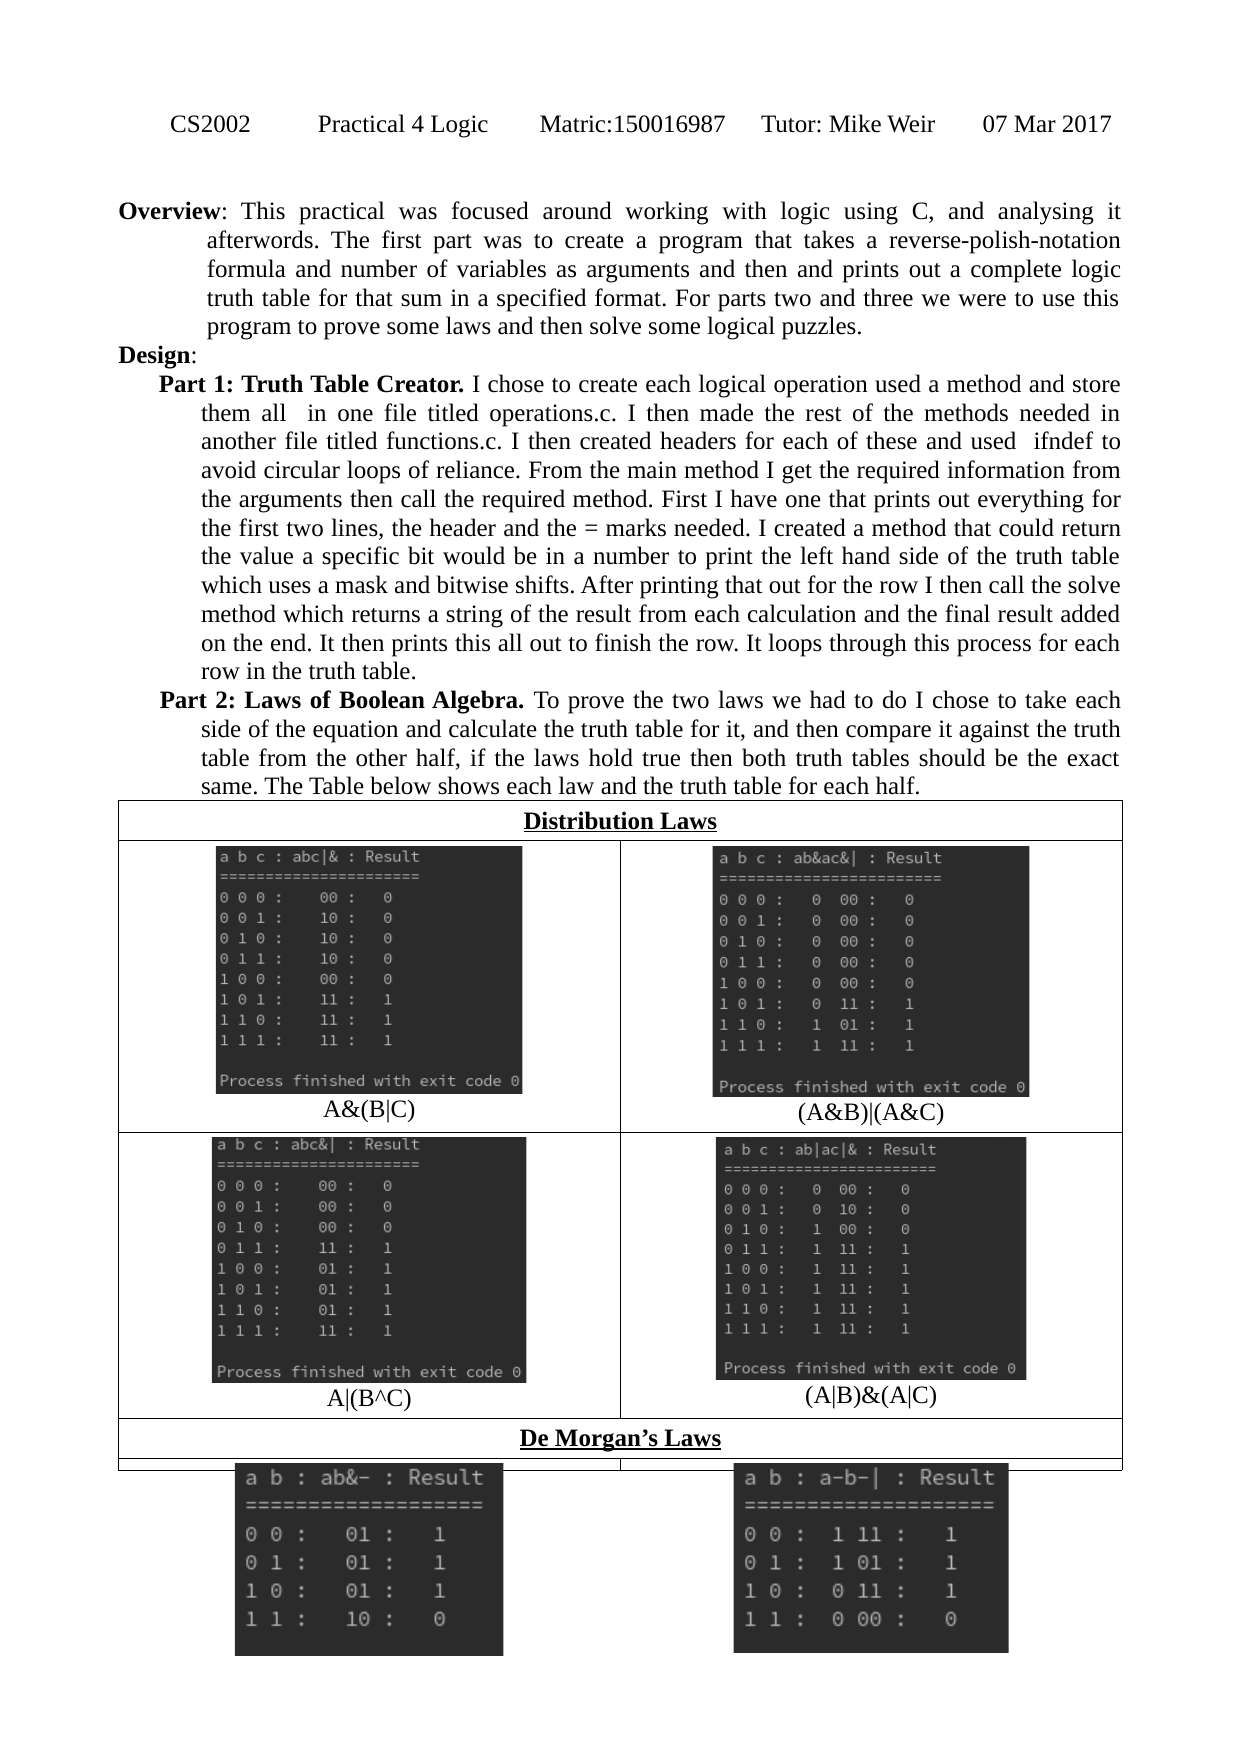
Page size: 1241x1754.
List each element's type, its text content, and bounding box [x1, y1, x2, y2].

picture [733, 1463, 1009, 1653]
picture [712, 846, 1030, 1097]
text Part 2: Laws of Boolean Algebra. To prove the two laws we had to do I chose to take each side of the equation and calculate the truth table for it, and then compare it against the truth table from the other half, if the laws hold true then both truth tables should be the exact same. The Table below shows each law and the truth table for each half. [159, 685, 1122, 800]
table_cell (A&B)|(A&C) [621, 841, 1122, 1132]
picture [234, 1463, 504, 1656]
table_cell [119, 1459, 620, 1469]
table_cell (A|B)&(A|C) [621, 1133, 1122, 1417]
table_cell De Morgan’s Laws [119, 1419, 1122, 1458]
text Design: [118, 340, 1122, 369]
table_cell A|(B^C) [119, 1133, 620, 1417]
table_cell [621, 1459, 1122, 1469]
picture [211, 1137, 527, 1383]
text Part 1: Truth Table Creator. I chose to create each logical operation used a method and store them all in one file titled operations.c. I then made the rest of the methods needed in another file titled functions.c. I then created headers for each of these and used ifndef to avoid circular loops of reliance. From the main method I get the required information from the arguments then call the required method. First I have one that prints out everything for the first two lines, the header and the = marks needed. I created a method that could return the value a specific bit would be in a number to print the left hand side of the truth table which uses a mask and bitwise shifts. After printing that out for the row I then call the solve method which returns a string of the result from each calculation and the final result added on the end. It then prints this all out to finish the row. It loops through this process for each row in the truth table. [118, 369, 1122, 685]
picture [215, 846, 523, 1094]
picture [715, 1137, 1027, 1380]
table_cell A&(B|C) [119, 841, 620, 1132]
text Overview: This practical was focused around working with logic using C, and analysing it afterwords. The first part was to create a program that takes a reverse-polish-notation formula and number of variables as arguments and then and prints out a complete logic truth table for that sum in a specified format. For parts two and three we were to use this program to prove some laws and then solve some logical puzzles. [118, 196, 1122, 340]
table_header Distribution Laws [119, 801, 1122, 840]
